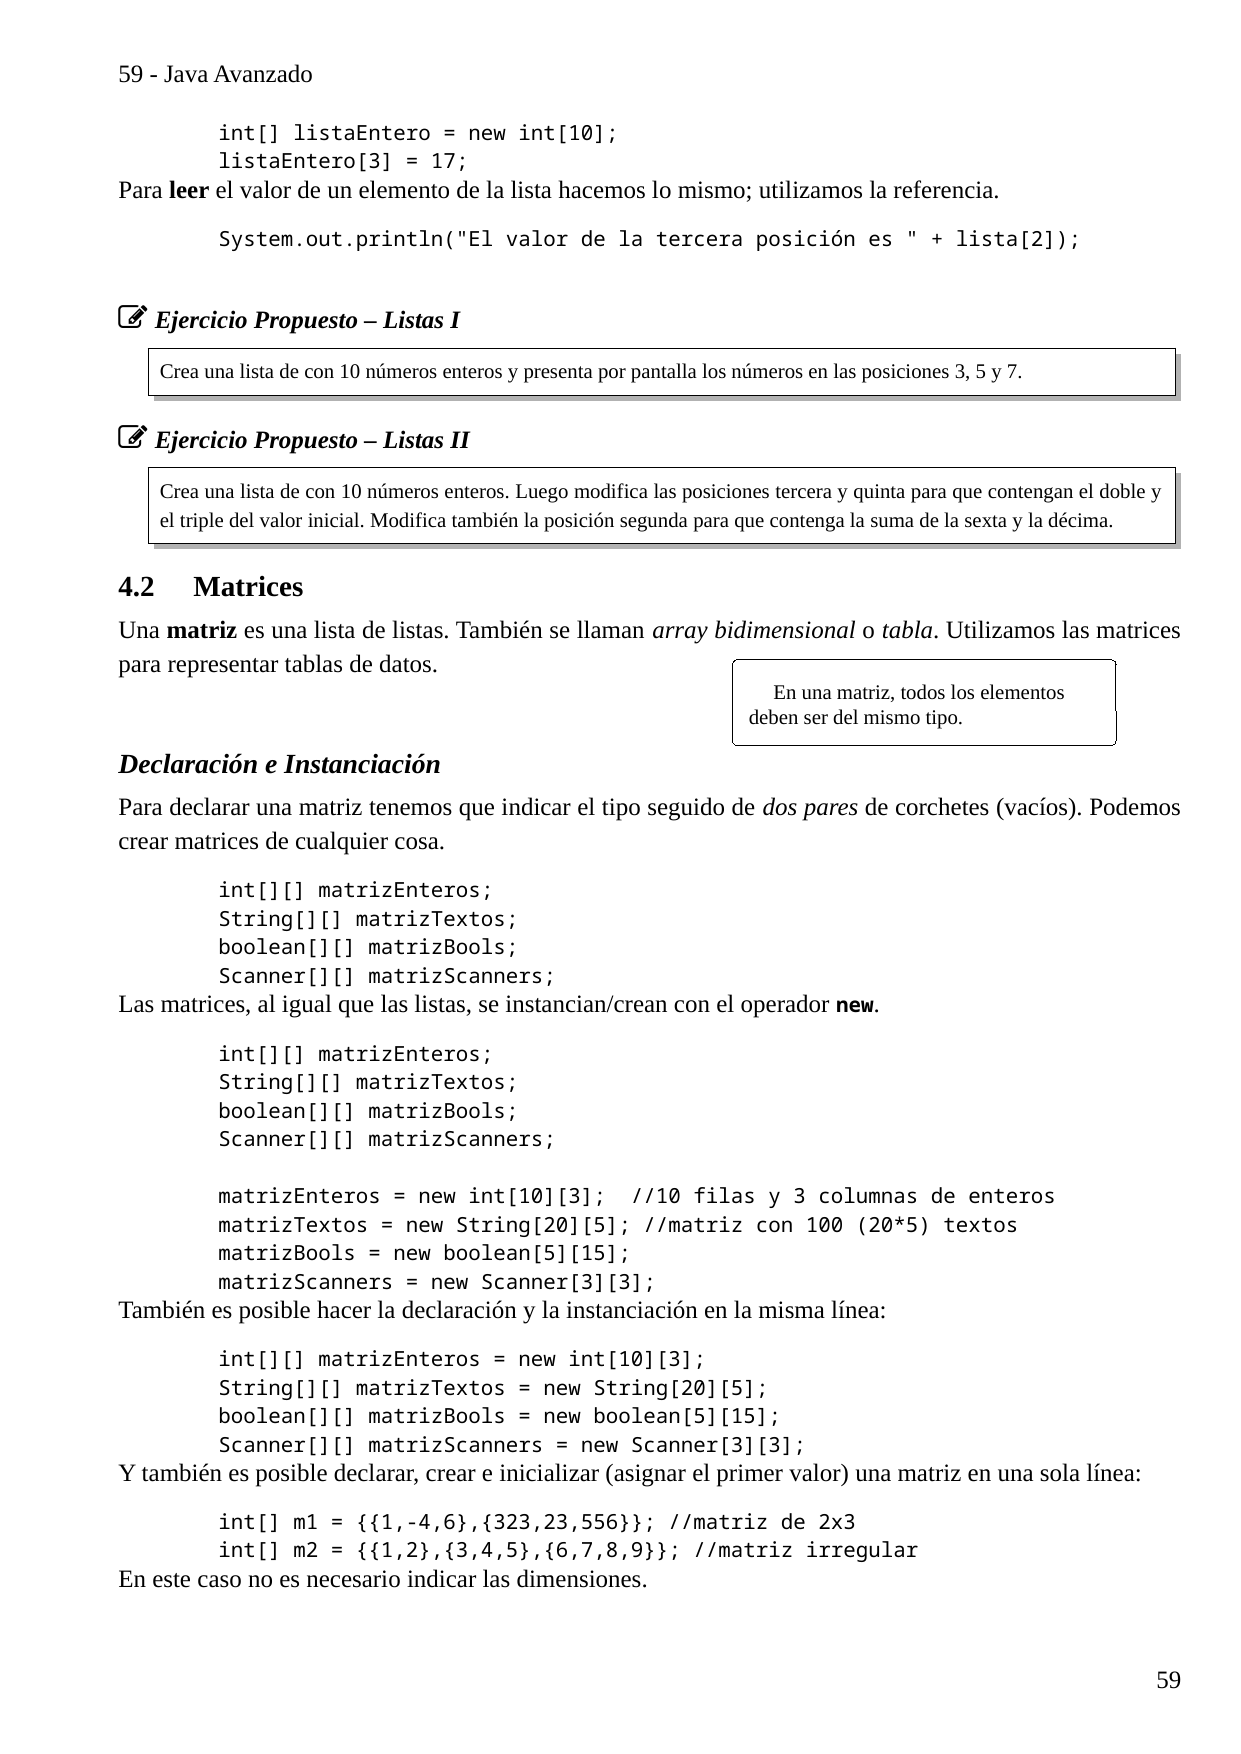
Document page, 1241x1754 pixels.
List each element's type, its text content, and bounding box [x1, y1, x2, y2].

text boolean[][] matrizBools = new boolean[5][15]; [118, 1401, 1181, 1430]
text boolean[][] matrizBools; [118, 932, 1181, 961]
text String[][] matrizTextos; [118, 904, 1181, 932]
text Las matrices, al igual que las listas, se instancian/crean con el operador new. [118, 989, 1181, 1019]
text Para declarar una matriz tenemos que indicar el tipo seguido de dos pares de corchetes (vacíos). Podemos crear matrices de cualquier cosa. [118, 792, 1181, 855]
subtitle Matrices [118, 569, 1181, 602]
text Crea una lista de con 10 números enteros y presenta por pantalla los números en las posiciones 3, 5 y 7. [149, 349, 1175, 395]
text int[][] matrizEnteros = new int[10][3]; [118, 1344, 1181, 1373]
text Scanner[][] matrizScanners; [118, 961, 1181, 989]
text matrizEnteros = new int[10][3]; //10 filas y 3 columnas de enteros [118, 1182, 1181, 1210]
text Crea una lista de con 10 números enteros. Luego modifica las posiciones tercera y quinta para que contengan el doble y el triple del valor inicial. Modifica también la posición segunda para que contenga la suma de la sexta y la décima. [149, 468, 1175, 543]
text En este caso no es necesario indicar las dimensiones. [118, 1564, 1181, 1593]
text System.out.println("El valor de la tercera posición es " + lista[2]); [118, 224, 1181, 252]
subtitle Declaración e Instanciación [118, 747, 1181, 779]
text matrizScanners = new Scanner[3][3]; [118, 1267, 1181, 1295]
text int[][] matrizEnteros; [118, 875, 1181, 904]
text int[] m1 = {{1,-4,6},{323,23,556}}; //matriz de 2x3 [118, 1507, 1181, 1536]
text Para leer el valor de un elemento de la lista hacemos lo mismo; utilizamos la referencia. [118, 175, 1181, 204]
text String[][] matrizTextos = new String[20][5]; [118, 1373, 1181, 1401]
text Scanner[][] matrizScanners = new Scanner[3][3]; [118, 1430, 1181, 1458]
text  Ejercicio Propuesto – Listas II [118, 421, 1181, 454]
text boolean[][] matrizBools; [118, 1096, 1181, 1124]
text  Ejercicio Propuesto – Listas I [118, 301, 1181, 335]
text listaEntero[3] = 17; [118, 146, 1181, 175]
text También es posible hacer la declaración y la instanciación en la misma línea: [118, 1295, 1181, 1324]
text Y también es posible declarar, crear e inicializar (asignar el primer valor) una matriz en una sola línea: [118, 1458, 1181, 1487]
text int[][] matrizEnteros; [118, 1039, 1181, 1067]
text Una matriz es una lista de listas. También se llaman array bidimensional o tabla. Utilizamos las matrices para representar tablas de datos. [118, 615, 1181, 678]
text matrizTextos = new String[20][5]; //matriz con 100 (20*5) textos [118, 1210, 1181, 1238]
text int[] listaEntero = new int[10]; [118, 118, 1181, 146]
text matrizBools = new boolean[5][15]; [118, 1238, 1181, 1267]
text int[] m2 = {{1,2},{3,4,5},{6,7,8,9}}; //matriz irregular [118, 1536, 1181, 1564]
text String[][] matrizTextos; [118, 1067, 1181, 1096]
text Scanner[][] matrizScanners; [118, 1124, 1181, 1153]
